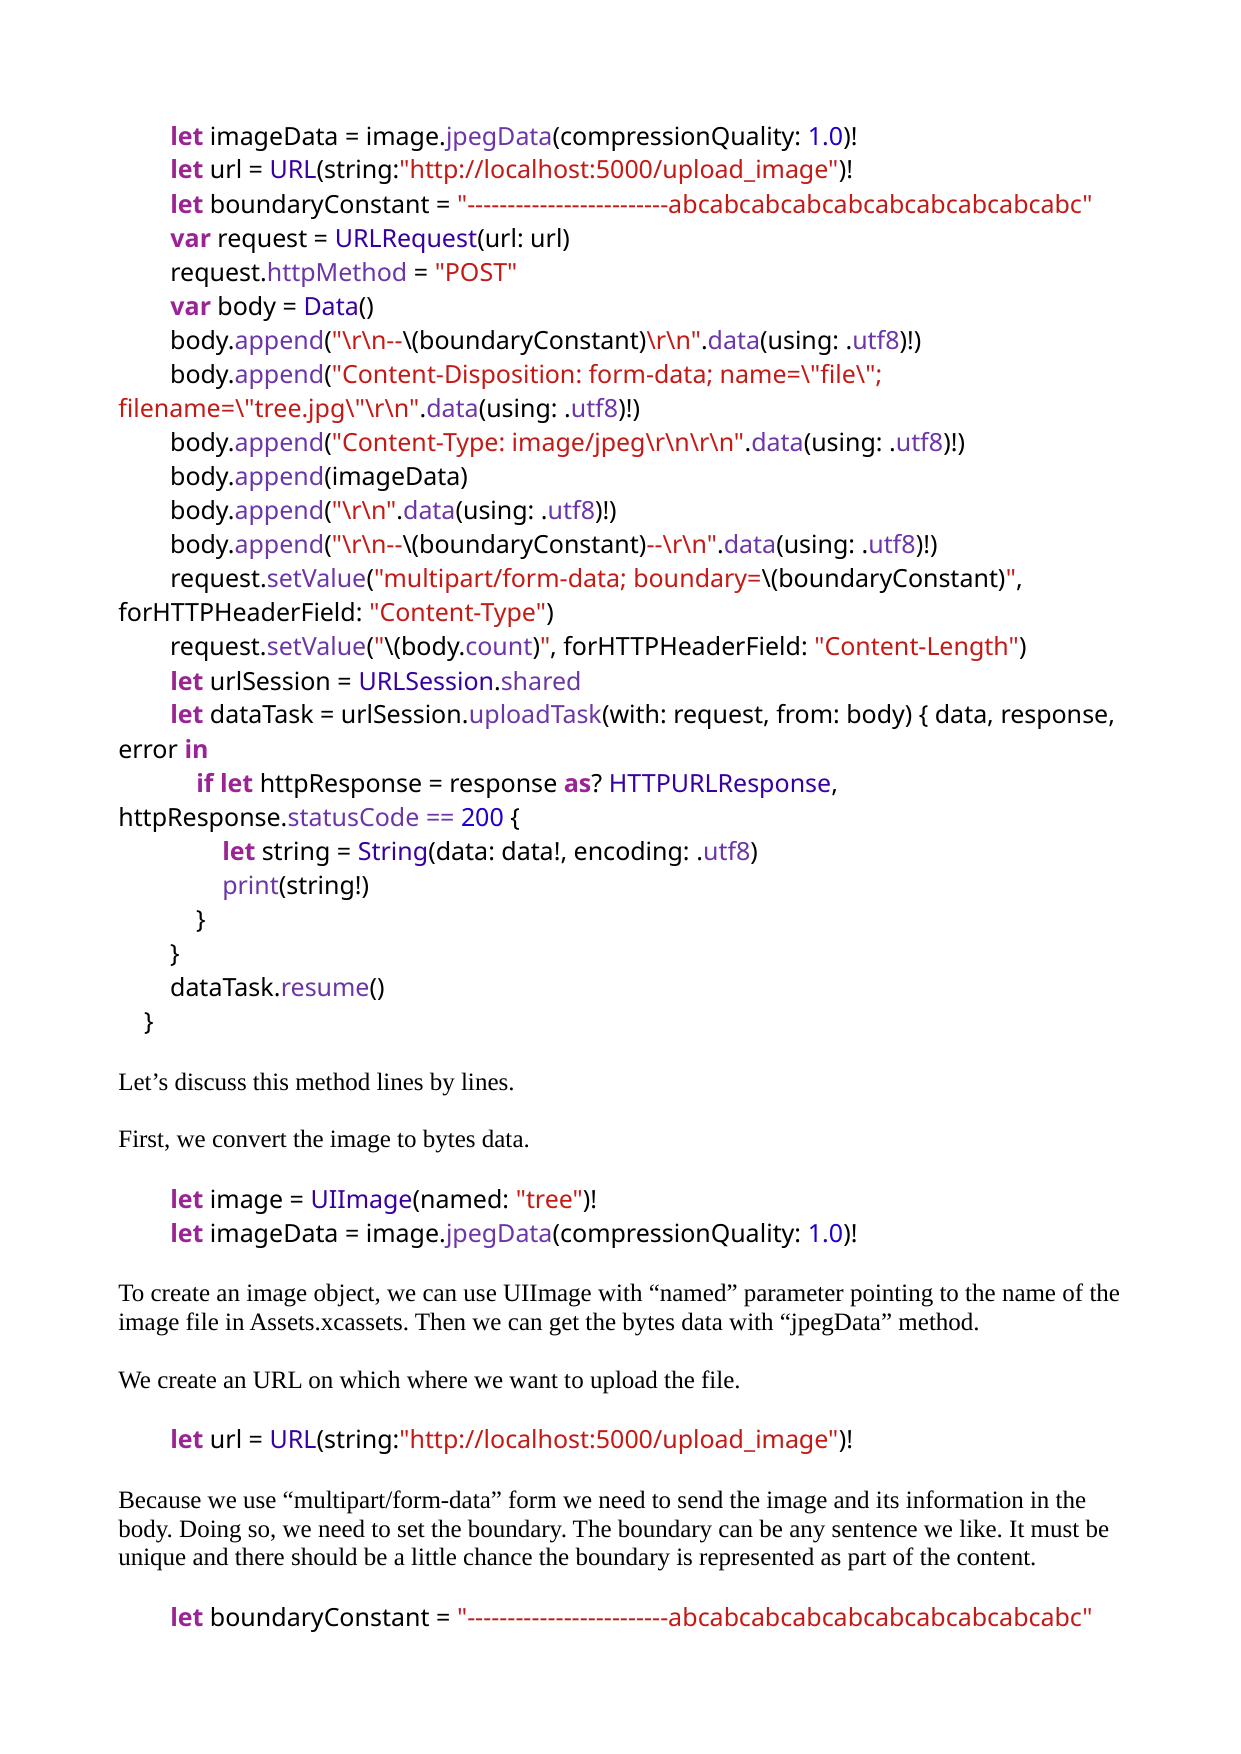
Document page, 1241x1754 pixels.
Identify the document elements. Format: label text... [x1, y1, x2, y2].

text body.append("Content-Type: image/jpeg\r\n\r\n".data(using: .utf8)!) [118, 425, 1122, 459]
text request.setValue("\(body.count)", forHTTPHeaderField: "Content-Length") [118, 629, 1122, 663]
text let url = URL(string:"http://localhost:5000/upload_image")! [118, 152, 1122, 186]
text let string = String(data: data!, encoding: .utf8) [118, 833, 1122, 867]
text body.append("\r\n--\(boundaryConstant)\r\n".data(using: .utf8)!) [118, 322, 1122, 357]
text } [118, 902, 1122, 936]
text First, we convert the image to bytes data. [118, 1124, 1122, 1153]
text let imageData = image.jpegData(compressionQuality: 1.0)! [118, 118, 1122, 152]
text Because we use “multipart/form-data” form we need to send the image and its information in the body. Doing so, we need to set the boundary. The boundary can be any sentence we like. It must be unique and there should be a little chance the boundary is represented as part of the content. [118, 1485, 1122, 1571]
text print(string!) [118, 867, 1122, 902]
text request.setValue("multipart/form-data; boundary=\(boundaryConstant)", forHTTPHeaderField: "Content-Type") [118, 561, 1122, 629]
text body.append("Content-Disposition: form-data; name=\"file\"; filename=\"tree.jpg\"\r\n".data(using: .utf8)!) [118, 357, 1122, 425]
text var request = URLRequest(url: url) [118, 220, 1122, 254]
text let image = UIImage(named: "tree")! [118, 1182, 1122, 1216]
text } [118, 936, 1122, 970]
text if let httpResponse = response as? HTTPURLResponse, httpResponse.statusCode == 200 { [118, 765, 1122, 833]
text body.append("\r\n".data(using: .utf8)!) [118, 493, 1122, 527]
text To create an image object, we can use UIImage with “named” parameter pointing to the name of the image file in Assets.xcassets. Then we can get the bytes data with “jpegData” method. [118, 1278, 1122, 1336]
text Let’s discuss this method lines by lines. [118, 1067, 1122, 1095]
text let url = URL(string:"http://localhost:5000/upload_image")! [118, 1422, 1122, 1456]
text let urlSession = URLSession.shared [118, 663, 1122, 697]
text let boundaryConstant = "-------------------------abcabcabcabcabcabcabcabcabcabc" [118, 1600, 1122, 1634]
text let dataTask = urlSession.uploadTask(with: request, from: body) { data, response, error in [118, 697, 1122, 765]
text dataTask.resume() [118, 970, 1122, 1004]
text We create an URL on which where we want to upload the file. [118, 1365, 1122, 1393]
text request.httpMethod = "POST" [118, 254, 1122, 288]
text let boundaryConstant = "-------------------------abcabcabcabcabcabcabcabcabcabc" [118, 186, 1122, 220]
text body.append(imageData) [118, 459, 1122, 493]
text } [118, 1004, 1122, 1038]
text let imageData = image.jpegData(compressionQuality: 1.0)! [118, 1216, 1122, 1250]
text var body = Data() [118, 288, 1122, 322]
text body.append("\r\n--\(boundaryConstant)--\r\n".data(using: .utf8)!) [118, 527, 1122, 561]
